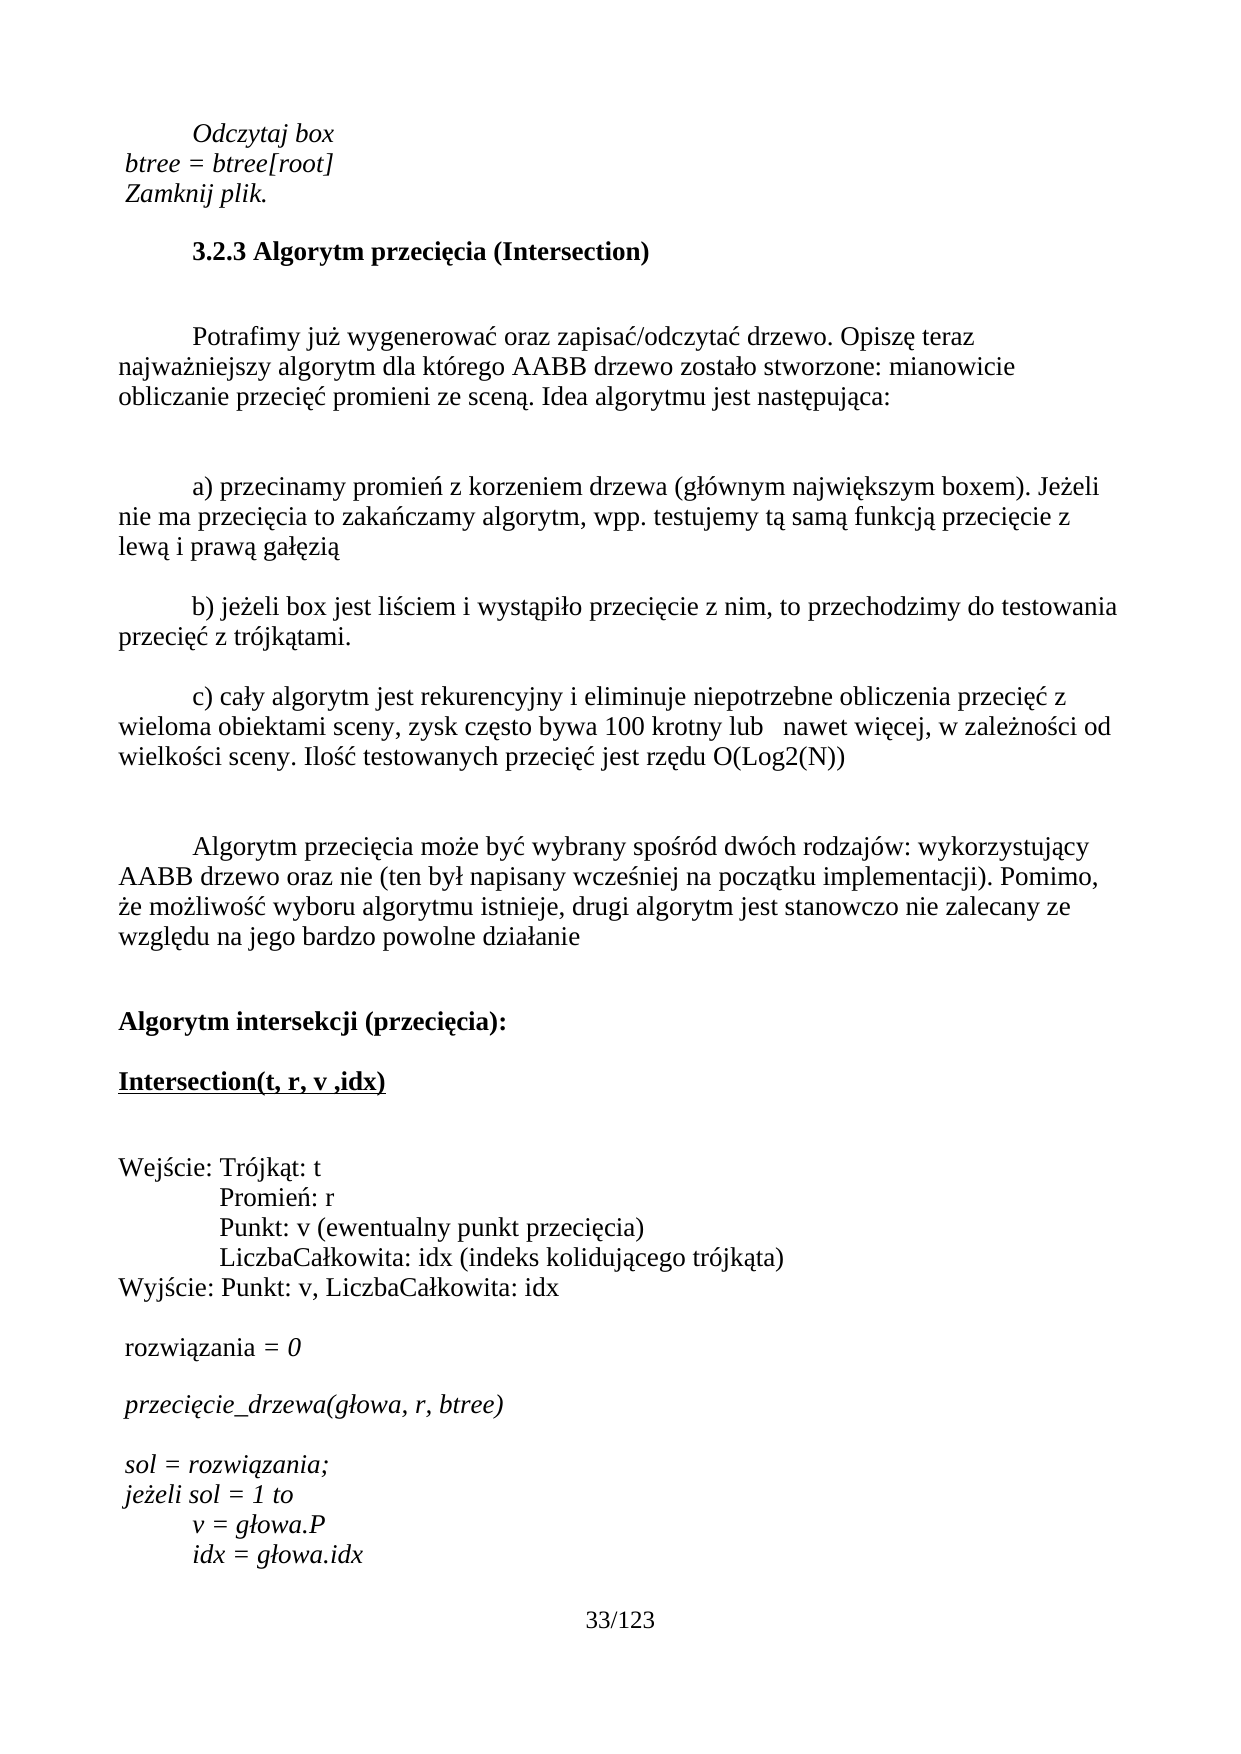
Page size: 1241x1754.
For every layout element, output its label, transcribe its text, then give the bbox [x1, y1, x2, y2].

text Algorytm przecięcia może być wybrany spośród dwóch rodzajów: wykorzystujący AABB drzewo oraz nie (ten był napisany wcześniej na początku implementacji). Pomimo, że możliwość wyboru algorytmu istnieje, drugi algorytm jest stanowczo nie zalecany ze względu na jego bardzo powolne działanie [118, 831, 1122, 951]
text c) cały algorytm jest rekurencyjny i eliminuje niepotrzebne obliczenia przecięć z wieloma obiektami sceny, zysk często bywa 100 krotny lub nawet więcej, w zależności od wielkości sceny. Ilość testowanych przecięć jest rzędu O(Log2(N)) [118, 681, 1122, 771]
text btree = btree[root] [118, 148, 1122, 178]
text a) przecinamy promień z korzeniem drzewa (głównym największym boxem). Jeżeli nie ma przecięcia to zakańczamy algorytm, wpp. testujemy tą samą funkcją przecięcie z lewą i prawą gałęzią [118, 471, 1122, 561]
text sol = rozwiązania; [118, 1450, 1122, 1480]
text rozwiązania = 0 [118, 1332, 1122, 1362]
text Potrafimy już wygenerować oraz zapisać/odczytać drzewo. Opiszę teraz najważniejszy algorytm dla którego AABB drzewo zostało stworzone: mianowicie obliczanie przecięć promieni ze sceną. Idea algorytmu jest następująca: [118, 321, 1122, 411]
text idx = głowa.idx [118, 1540, 1122, 1570]
text 3.2.3 Algorytm przecięcia (Intersection) [118, 236, 1122, 266]
text Zamknij plik. [118, 178, 1122, 208]
text b) jeżeli box jest liściem i wystąpiło przecięcie z nim, to przechodzimy do testowania przecięć z trójkątami. [118, 591, 1122, 651]
text Wyjście: Punkt: v, LiczbaCałkowita: idx [118, 1272, 1122, 1302]
text Odczytaj box [118, 118, 1122, 148]
text LiczbaCałkowita: idx (indeks kolidującego trójkąta) [118, 1242, 1122, 1272]
text Wejście: Trójkąt: t [118, 1152, 1122, 1182]
text Promień: r [118, 1182, 1122, 1212]
text Intersection(t, r, v ,idx) [118, 1067, 1122, 1097]
text Algorytm intersekcji (przecięcia): [118, 1007, 1122, 1037]
text v = głowa.P [118, 1510, 1122, 1540]
text Punkt: v (ewentualny punkt przecięcia) [118, 1212, 1122, 1242]
text jeżeli sol = 1 to [118, 1480, 1122, 1510]
text przecięcie_drzewa(głowa, r, btree) [118, 1390, 1122, 1420]
